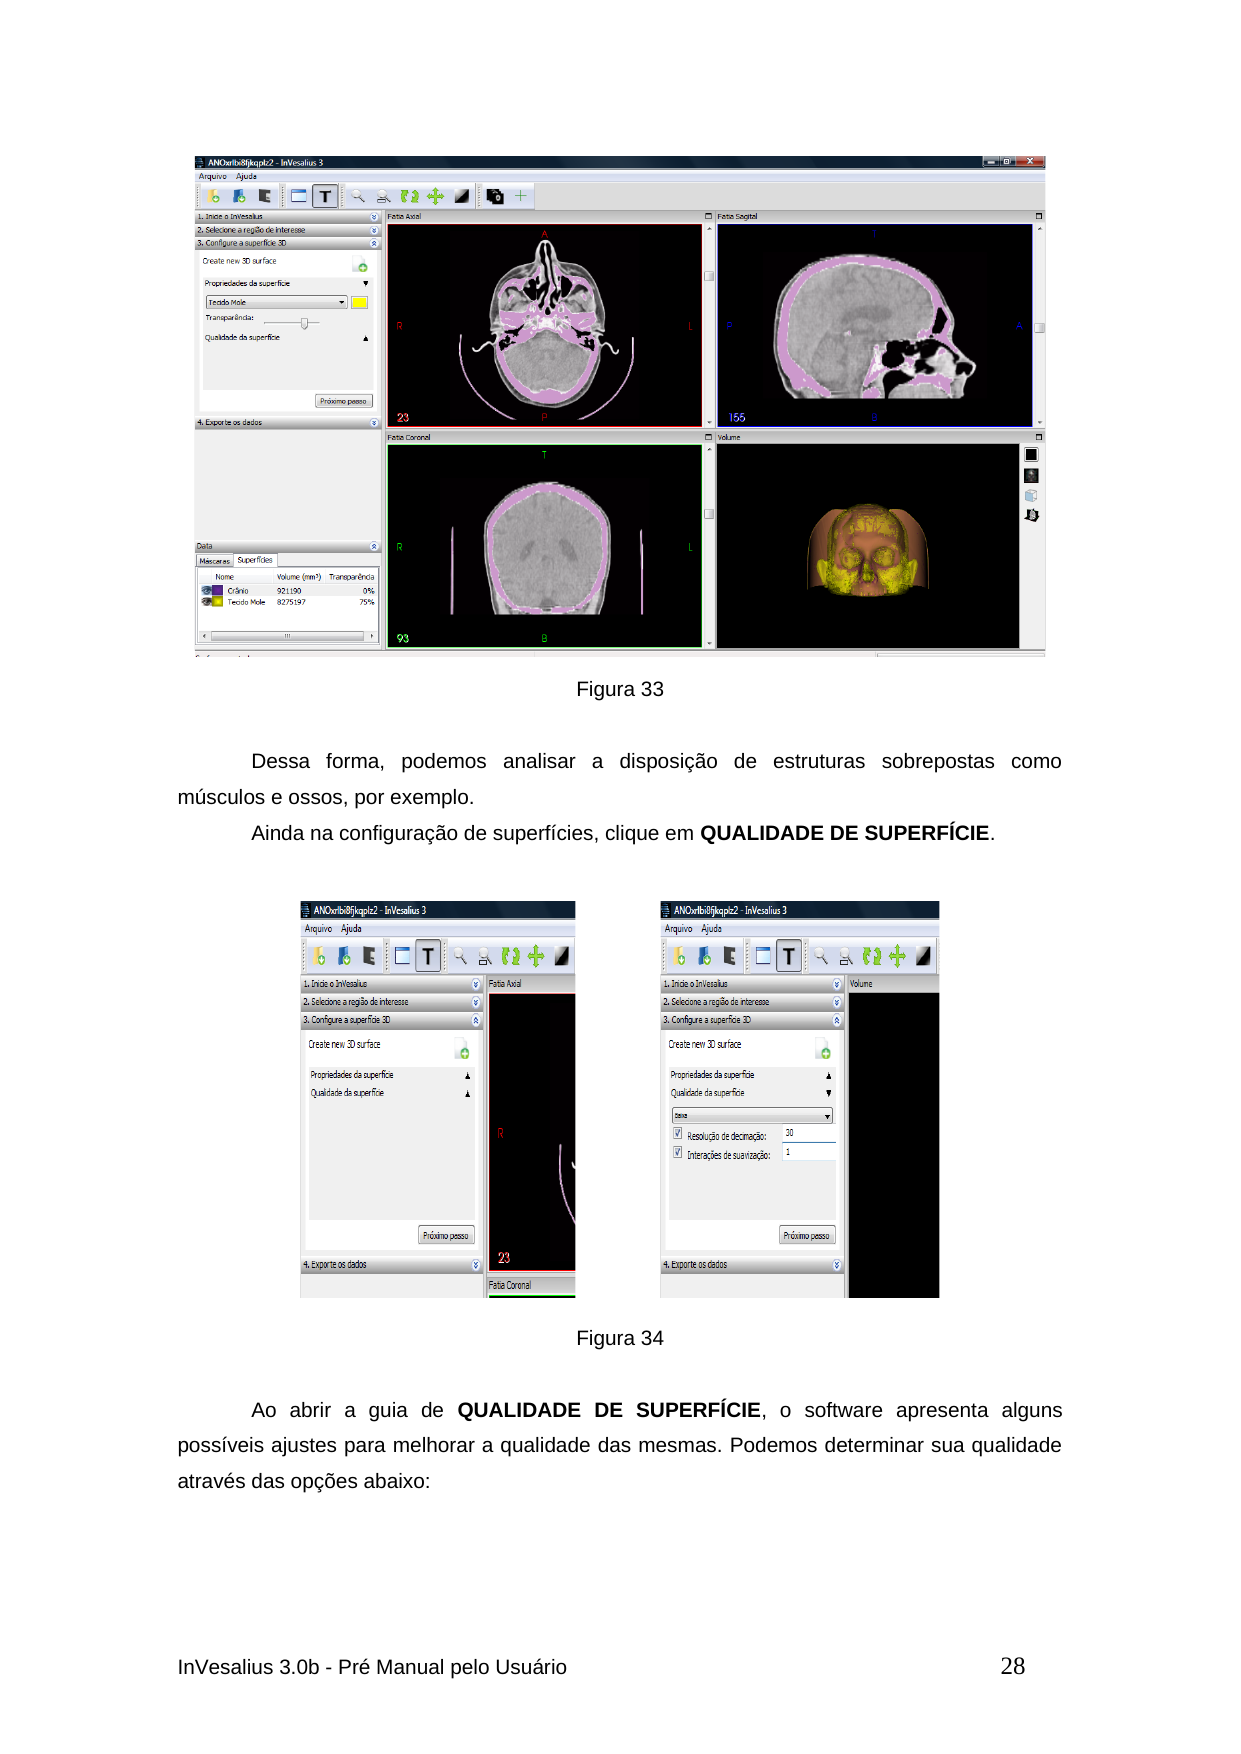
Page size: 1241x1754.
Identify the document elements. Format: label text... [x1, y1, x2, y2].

text Dessa forma, podemos analisar a disposição de estruturas sobrepostas como músculos e ossos, por exemplo. [177, 749, 1063, 809]
text Ao abrir a guia de QUALIDADE DE SUPERFÍCIE, o software apresenta alguns possíveis ajustes para melhorar a qualidade das mesmas. Podemos determinar sua qualidade através das opções abaixo: [177, 1397, 1063, 1493]
text Figura 33 [177, 677, 1063, 701]
picture [194, 156, 1046, 657]
text Ainda na configuração de superfícies, clique em QUALIDADE DE SUPERFÍCIE. [177, 821, 1063, 845]
text Figura 34 [177, 1326, 1063, 1349]
